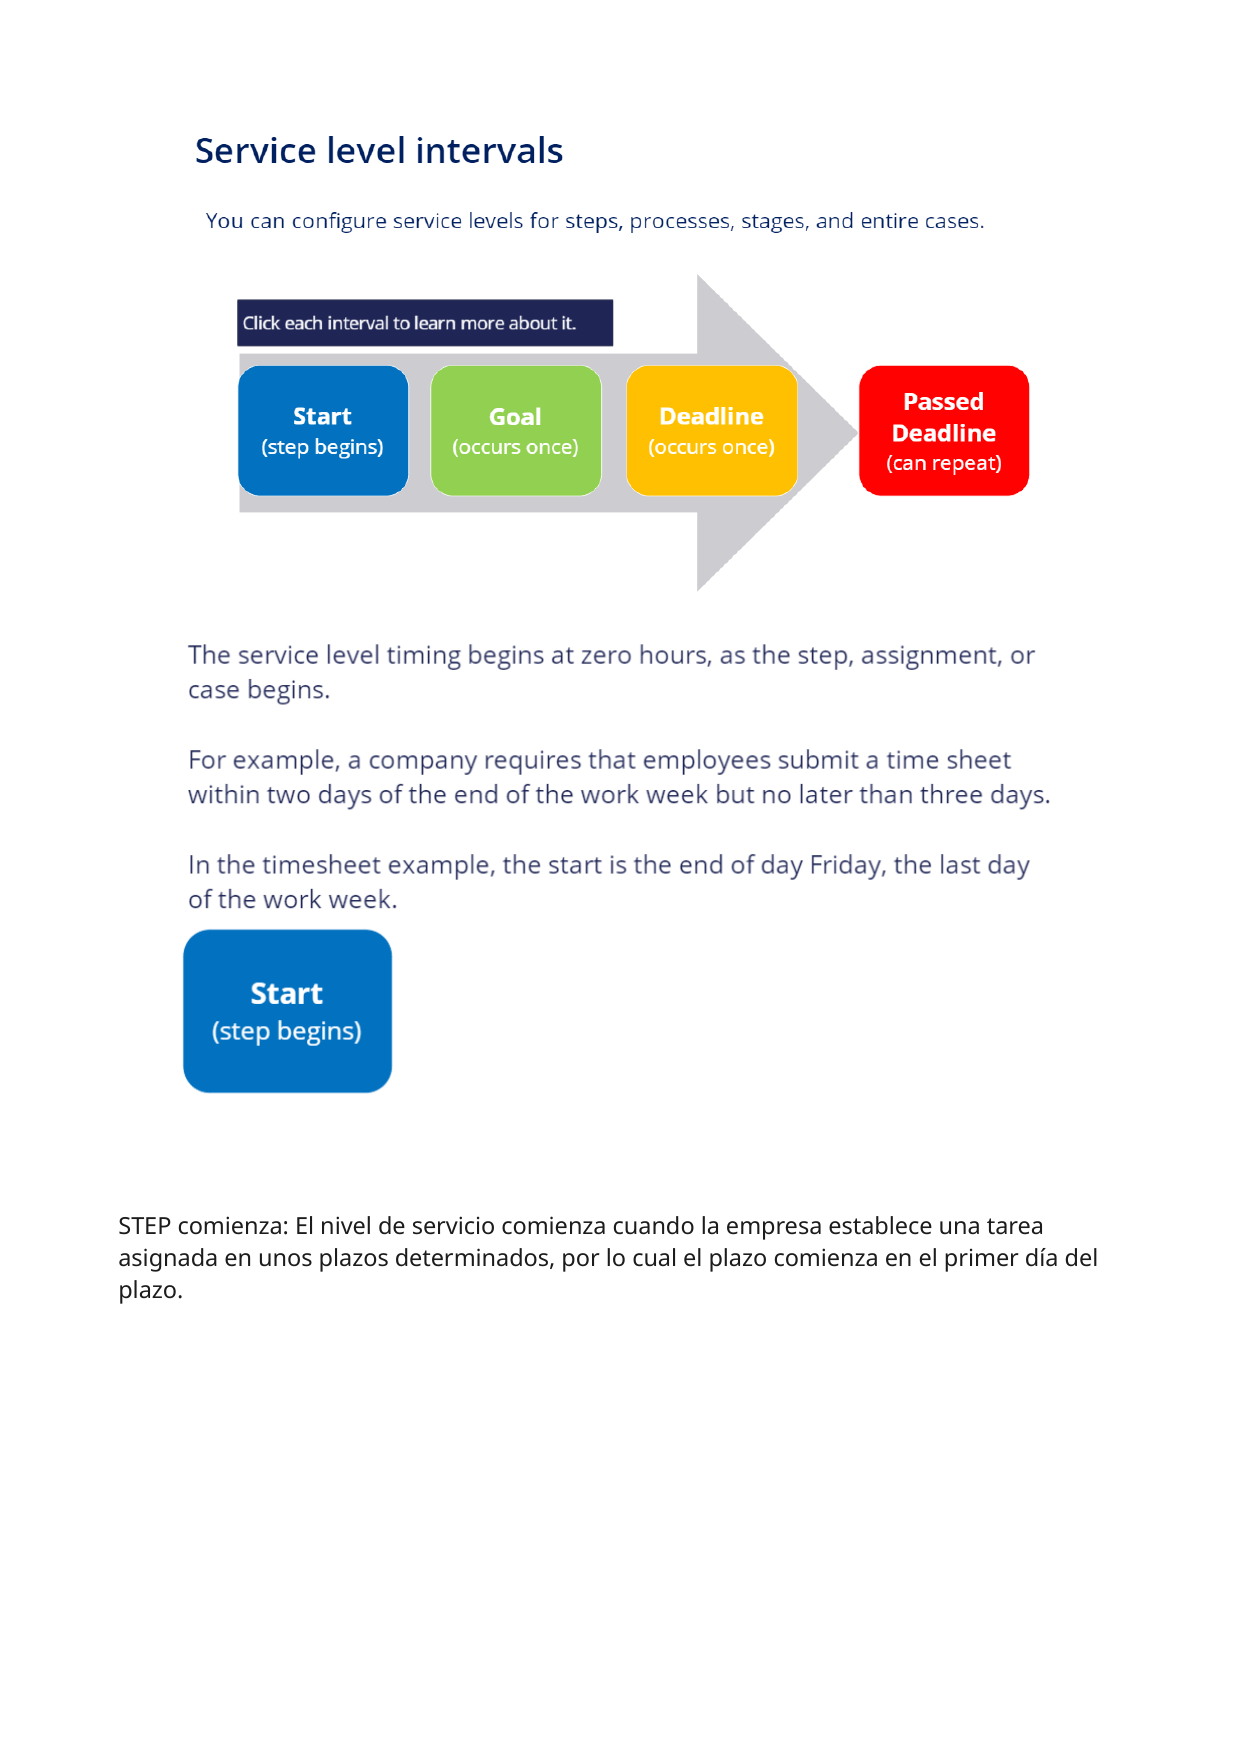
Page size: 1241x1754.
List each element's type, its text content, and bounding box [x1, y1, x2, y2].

text STEP comienza: El nivel de servicio comienza cuando la empresa establece una tarea asignada en unos plazos determinados, por lo cual el plazo comienza en el primer día del plazo. [118, 1209, 1122, 1305]
